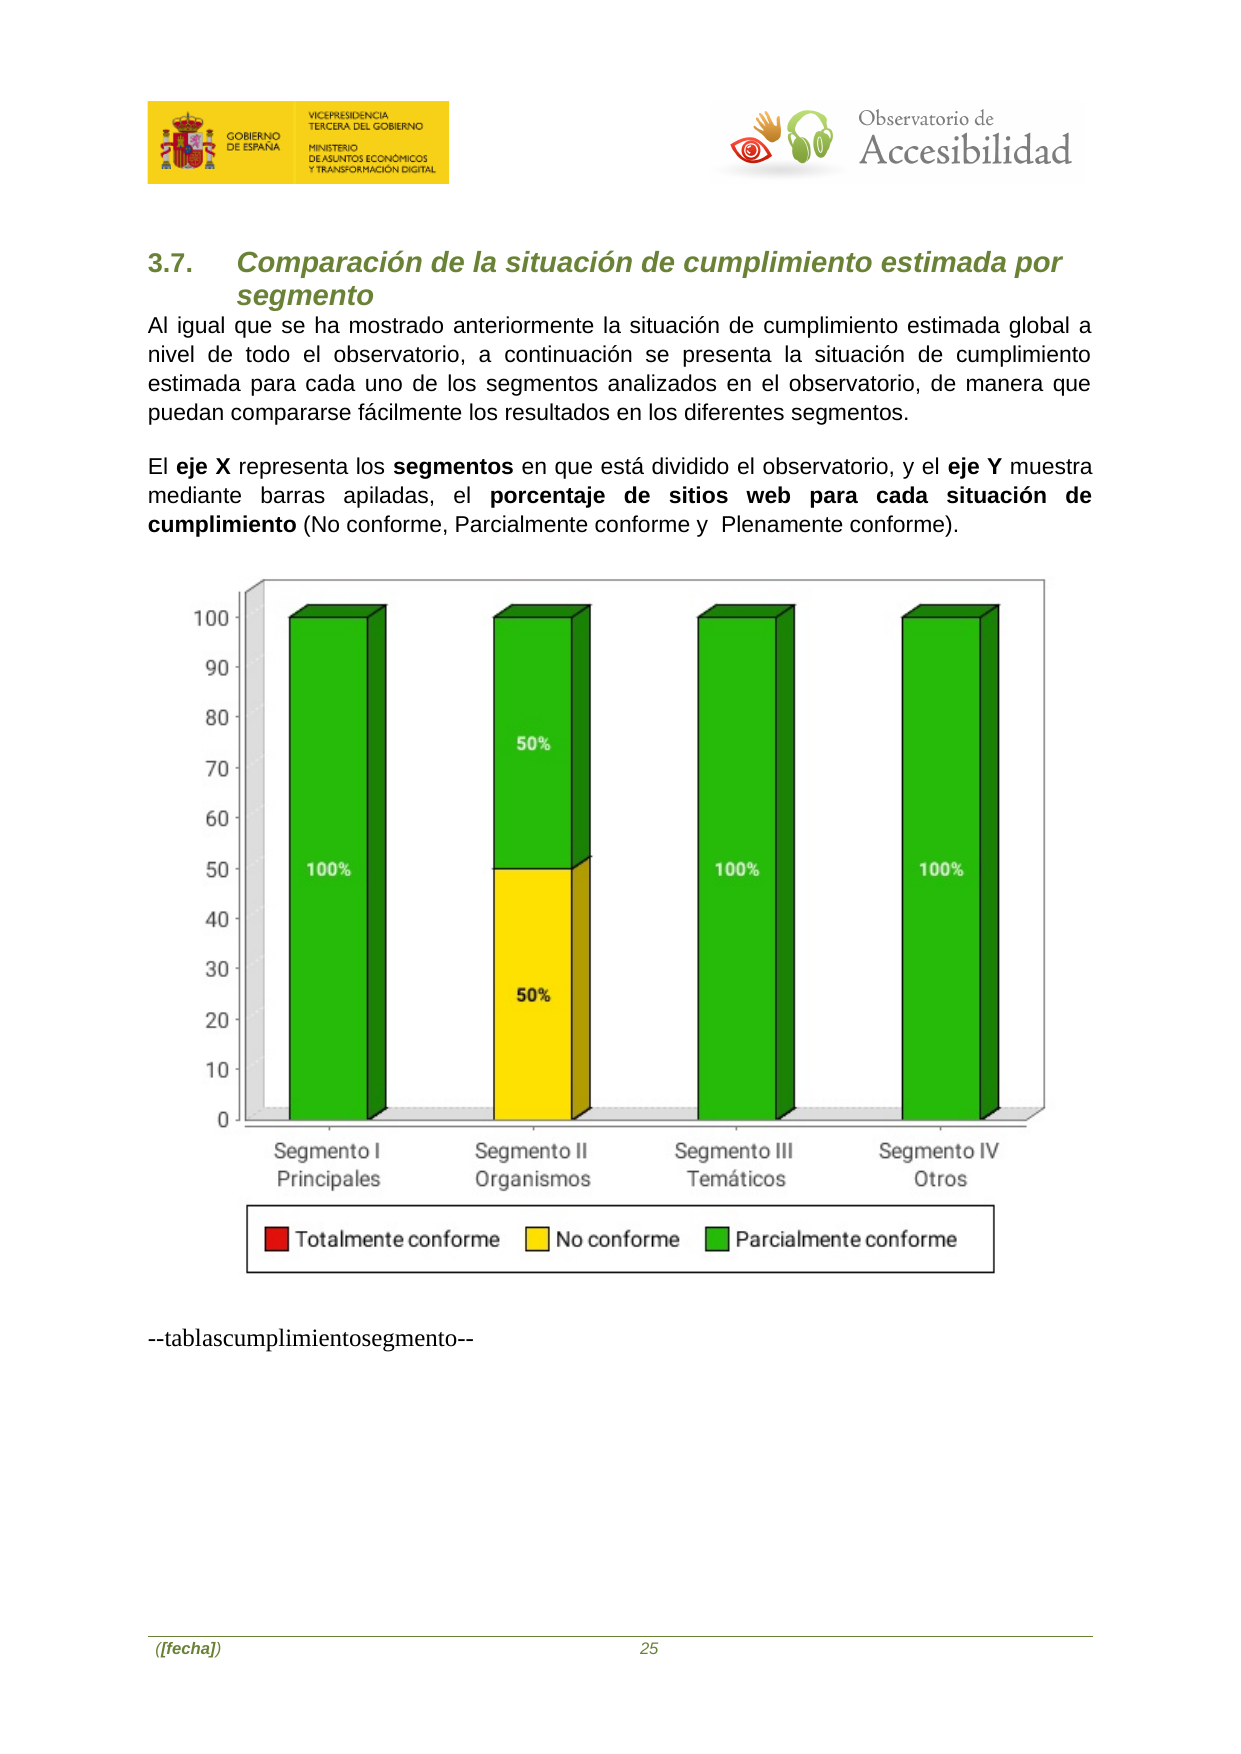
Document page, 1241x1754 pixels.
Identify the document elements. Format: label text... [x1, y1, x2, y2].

subtitle Comparación de la situación de cumplimiento estimada por segmento [148, 245, 1092, 312]
text --tablascumplimientosegmento-- [148, 1323, 1092, 1352]
picture [710, 101, 1086, 184]
text Al igual que se ha mostrado anteriormente la situación de cumplimiento estimada global a nivel de todo el observatorio, a continuación se presenta la situación de cumplimiento estimada para cada uno de los segmentos analizados en el observatorio, de manera que puedan compararse fácilmente los resultados en los diferentes segmentos. [148, 312, 1092, 425]
picture [147, 101, 450, 184]
picture [178, 564, 1062, 1275]
text El eje X representa los segmentos en que está dividido el observatorio, y el eje Y muestra mediante barras apiladas, el porcentaje de sitios web para cada situación de cumplimiento (No conforme, Parcialmente conforme y Plenamente conforme). [148, 453, 1092, 537]
